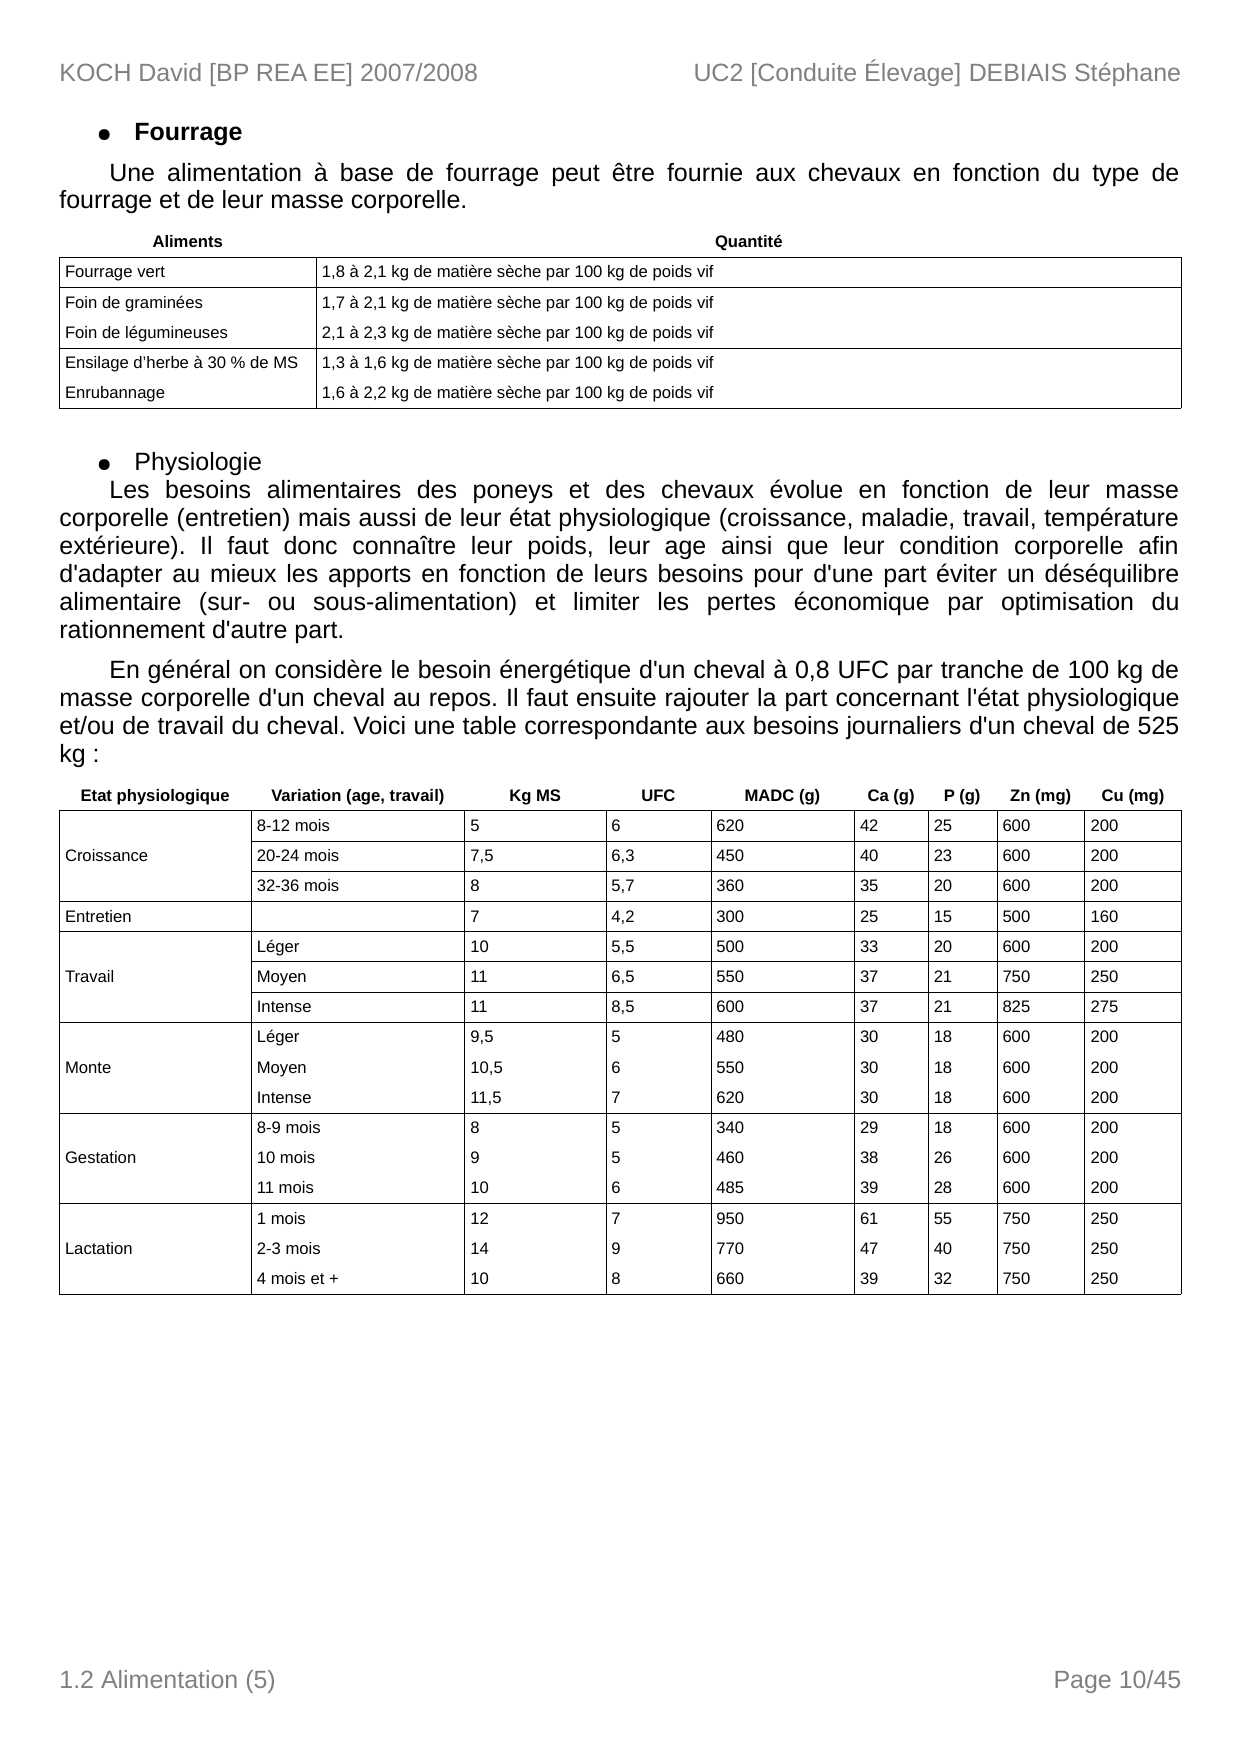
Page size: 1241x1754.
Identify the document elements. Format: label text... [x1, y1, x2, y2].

table_cell 30 [855, 1082, 928, 1112]
table_cell 12 [465, 1204, 606, 1233]
table_header Quantité [316, 227, 1181, 257]
table_cell 770 [712, 1233, 854, 1263]
table_cell 275 [1085, 993, 1181, 1022]
table_cell 200 [1085, 842, 1181, 871]
table_cell 600 [998, 1023, 1084, 1052]
table_cell 200 [1085, 1023, 1181, 1052]
table_cell 25 [929, 811, 997, 841]
table_header Ca (g) [854, 780, 928, 810]
table_cell 10 [465, 1173, 606, 1203]
table_cell 750 [998, 1264, 1084, 1294]
table_cell 40 [929, 1233, 997, 1263]
table_cell 11 mois [252, 1173, 464, 1203]
table_cell 250 [1085, 1264, 1181, 1294]
table_cell 37 [855, 993, 928, 1022]
list Fourrage [97, 118, 1181, 146]
table_cell 32-36 mois [252, 872, 464, 901]
table_cell 10 [465, 932, 606, 961]
table_cell 7 [607, 1082, 711, 1112]
table_cell 55 [929, 1204, 997, 1233]
table_cell 39 [855, 1173, 928, 1203]
table_cell 9 [465, 1143, 606, 1173]
table_header Variation (age, travail) [251, 780, 464, 810]
table_cell 7,5 [465, 842, 606, 871]
table_cell 1,7 à 2,1 kg de matière sèche par 100 kg de poids vif [317, 288, 1181, 317]
table_cell 200 [1085, 872, 1181, 901]
list Physiologie [97, 448, 1181, 476]
table_cell 950 [712, 1204, 854, 1233]
table_cell 600 [998, 1143, 1084, 1173]
table_header Etat physiologique [59, 780, 251, 810]
text Les besoins alimentaires des poneys et des chevaux évolue en fonction de leur masse corporelle (entretien) mais aussi de leur état physiologique (croissance, maladie, travail, température extérieure). Il faut donc connaître leur poids, leur age ainsi que leur condition corporelle afin d'adapter au mieux les apports en fonction de leurs besoins pour d'une part éviter un déséquilibre alimentaire (sur- ou sous-alimentation) et limiter les pertes économique par optimisation du rationnement d'autre part. [59, 476, 1181, 644]
table_header Aliments [59, 227, 316, 257]
table_cell 200 [1085, 811, 1181, 841]
table_cell 42 [855, 811, 928, 841]
table_cell 33 [855, 932, 928, 961]
table_cell 20 [929, 932, 997, 961]
table_cell 30 [855, 1023, 928, 1052]
table_cell 8-9 mois [252, 1114, 464, 1143]
table_cell 21 [929, 962, 997, 992]
table_cell Foin de légumineuses [60, 317, 316, 347]
table_header P (g) [928, 780, 997, 810]
table_cell Gestation [60, 1114, 251, 1203]
table_cell 15 [929, 902, 997, 931]
table_cell 10,5 [465, 1052, 606, 1082]
table_cell 550 [712, 962, 854, 992]
table_cell 7 [607, 1204, 711, 1233]
table_cell 5 [607, 1143, 711, 1173]
table_cell Monte [60, 1023, 251, 1112]
table_cell 10 mois [252, 1143, 464, 1173]
table_cell 1,8 à 2,1 kg de matière sèche par 100 kg de poids vif [317, 258, 1181, 287]
text En général on considère le besoin énergétique d'un cheval à 0,8 UFC par tranche de 100 kg de masse corporelle d'un cheval au repos. Il faut ensuite rajouter la part concernant l'état physiologique et/ou de travail du cheval. Voici une table correspondante aux besoins journaliers d'un cheval de 525 kg : [59, 656, 1181, 768]
table_cell 6,5 [607, 962, 711, 992]
table_cell 620 [712, 1082, 854, 1112]
table_cell Lactation [60, 1204, 251, 1294]
table_cell 5 [607, 1023, 711, 1052]
table_cell 660 [712, 1264, 854, 1294]
table_cell 620 [712, 811, 854, 841]
table_cell Léger [252, 932, 464, 961]
table_cell 200 [1085, 932, 1181, 961]
table_cell 11,5 [465, 1082, 606, 1112]
table_cell 200 [1085, 1143, 1181, 1173]
table_cell 8-12 mois [252, 811, 464, 841]
table_header UFC [606, 780, 711, 810]
table_cell 38 [855, 1143, 928, 1173]
table_cell 39 [855, 1264, 928, 1294]
table_cell 340 [712, 1114, 854, 1143]
table_cell 61 [855, 1204, 928, 1233]
table_cell 5,7 [607, 872, 711, 901]
table_cell 11 [465, 962, 606, 992]
table_cell 11 [465, 993, 606, 1022]
table_cell 28 [929, 1173, 997, 1203]
table_header Zn (mg) [997, 780, 1084, 810]
table_cell 9,5 [465, 1023, 606, 1052]
table_cell 485 [712, 1173, 854, 1203]
table_cell 6 [607, 1173, 711, 1203]
table_cell 550 [712, 1052, 854, 1082]
table_cell Ensilage d’herbe à 30 % de MS [60, 349, 316, 378]
table_cell 600 [712, 993, 854, 1022]
table_cell Foin de graminées [60, 288, 316, 317]
table_cell 8 [607, 1264, 711, 1294]
table_cell 35 [855, 872, 928, 901]
table_cell 37 [855, 962, 928, 992]
table_cell 200 [1085, 1173, 1181, 1203]
table_cell Enrubannage [60, 378, 316, 408]
table_cell 250 [1085, 962, 1181, 992]
table_cell 250 [1085, 1233, 1181, 1263]
table_cell 750 [998, 1233, 1084, 1263]
table_cell 6 [607, 811, 711, 841]
table_cell 18 [929, 1082, 997, 1112]
table_cell Croissance [60, 811, 251, 901]
table_cell 2,1 à 2,3 kg de matière sèche par 100 kg de poids vif [317, 317, 1181, 347]
table_cell 18 [929, 1114, 997, 1143]
table_cell 1 mois [252, 1204, 464, 1233]
table_cell Intense [252, 1082, 464, 1112]
table_cell 5 [607, 1114, 711, 1143]
table_cell 1,3 à 1,6 kg de matière sèche par 100 kg de poids vif [317, 349, 1181, 378]
table_cell 2-3 mois [252, 1233, 464, 1263]
table_header MADC (g) [711, 780, 854, 810]
table_cell Moyen [252, 962, 464, 992]
table_header Cu (mg) [1085, 780, 1181, 810]
table_cell 4 mois et + [252, 1264, 464, 1294]
table_cell 300 [712, 902, 854, 931]
table_cell 20-24 mois [252, 842, 464, 871]
table_cell 8,5 [607, 993, 711, 1022]
table_cell Intense [252, 993, 464, 1022]
table_cell 4,2 [607, 902, 711, 931]
table_cell 20 [929, 872, 997, 901]
table_cell 450 [712, 842, 854, 871]
table_cell 460 [712, 1143, 854, 1173]
table_cell 14 [465, 1233, 606, 1263]
table_cell 8 [465, 872, 606, 901]
table_cell 200 [1085, 1114, 1181, 1143]
table_cell 160 [1085, 902, 1181, 931]
table_cell 29 [855, 1114, 928, 1143]
table_cell 600 [998, 1082, 1084, 1112]
table_cell 5 [465, 811, 606, 841]
table_cell 200 [1085, 1082, 1181, 1112]
table_cell 8 [465, 1114, 606, 1143]
table_cell 21 [929, 993, 997, 1022]
table_cell 40 [855, 842, 928, 871]
table_cell 200 [1085, 1052, 1181, 1082]
table_cell 600 [998, 811, 1084, 841]
table_cell 47 [855, 1233, 928, 1263]
table_cell Fourrage vert [60, 258, 316, 287]
table_cell Léger [252, 1023, 464, 1052]
table_cell 18 [929, 1052, 997, 1082]
table_header Kg MS [464, 780, 606, 810]
table_cell 500 [712, 932, 854, 961]
table_cell 10 [465, 1264, 606, 1294]
table_cell 1,6 à 2,2 kg de matière sèche par 100 kg de poids vif [317, 378, 1181, 408]
table_cell 360 [712, 872, 854, 901]
table_cell [252, 902, 464, 931]
table_cell 25 [855, 902, 928, 931]
table_cell 32 [929, 1264, 997, 1294]
text Une alimentation à base de fourrage peut être fournie aux chevaux en fonction du type de fourrage et de leur masse corporelle. [59, 158, 1181, 214]
table_cell Entretien [60, 902, 251, 931]
table_cell 250 [1085, 1204, 1181, 1233]
table_cell Moyen [252, 1052, 464, 1082]
table_cell 600 [998, 932, 1084, 961]
table_cell 480 [712, 1023, 854, 1052]
table_cell 600 [998, 842, 1084, 871]
table_cell 500 [998, 902, 1084, 931]
table_cell 9 [607, 1233, 711, 1263]
table_cell 7 [465, 902, 606, 931]
table_cell 23 [929, 842, 997, 871]
table_cell 600 [998, 1173, 1084, 1203]
table_cell 6 [607, 1052, 711, 1082]
table_cell 6,3 [607, 842, 711, 871]
table_cell 600 [998, 1114, 1084, 1143]
table_cell Travail [60, 932, 251, 1022]
table_cell 30 [855, 1052, 928, 1082]
table_cell 600 [998, 1052, 1084, 1082]
table_cell 825 [998, 993, 1084, 1022]
table_cell 750 [998, 962, 1084, 992]
table_cell 600 [998, 872, 1084, 901]
table_cell 5,5 [607, 932, 711, 961]
table_cell 26 [929, 1143, 997, 1173]
table_cell 18 [929, 1023, 997, 1052]
table_cell 750 [998, 1204, 1084, 1233]
